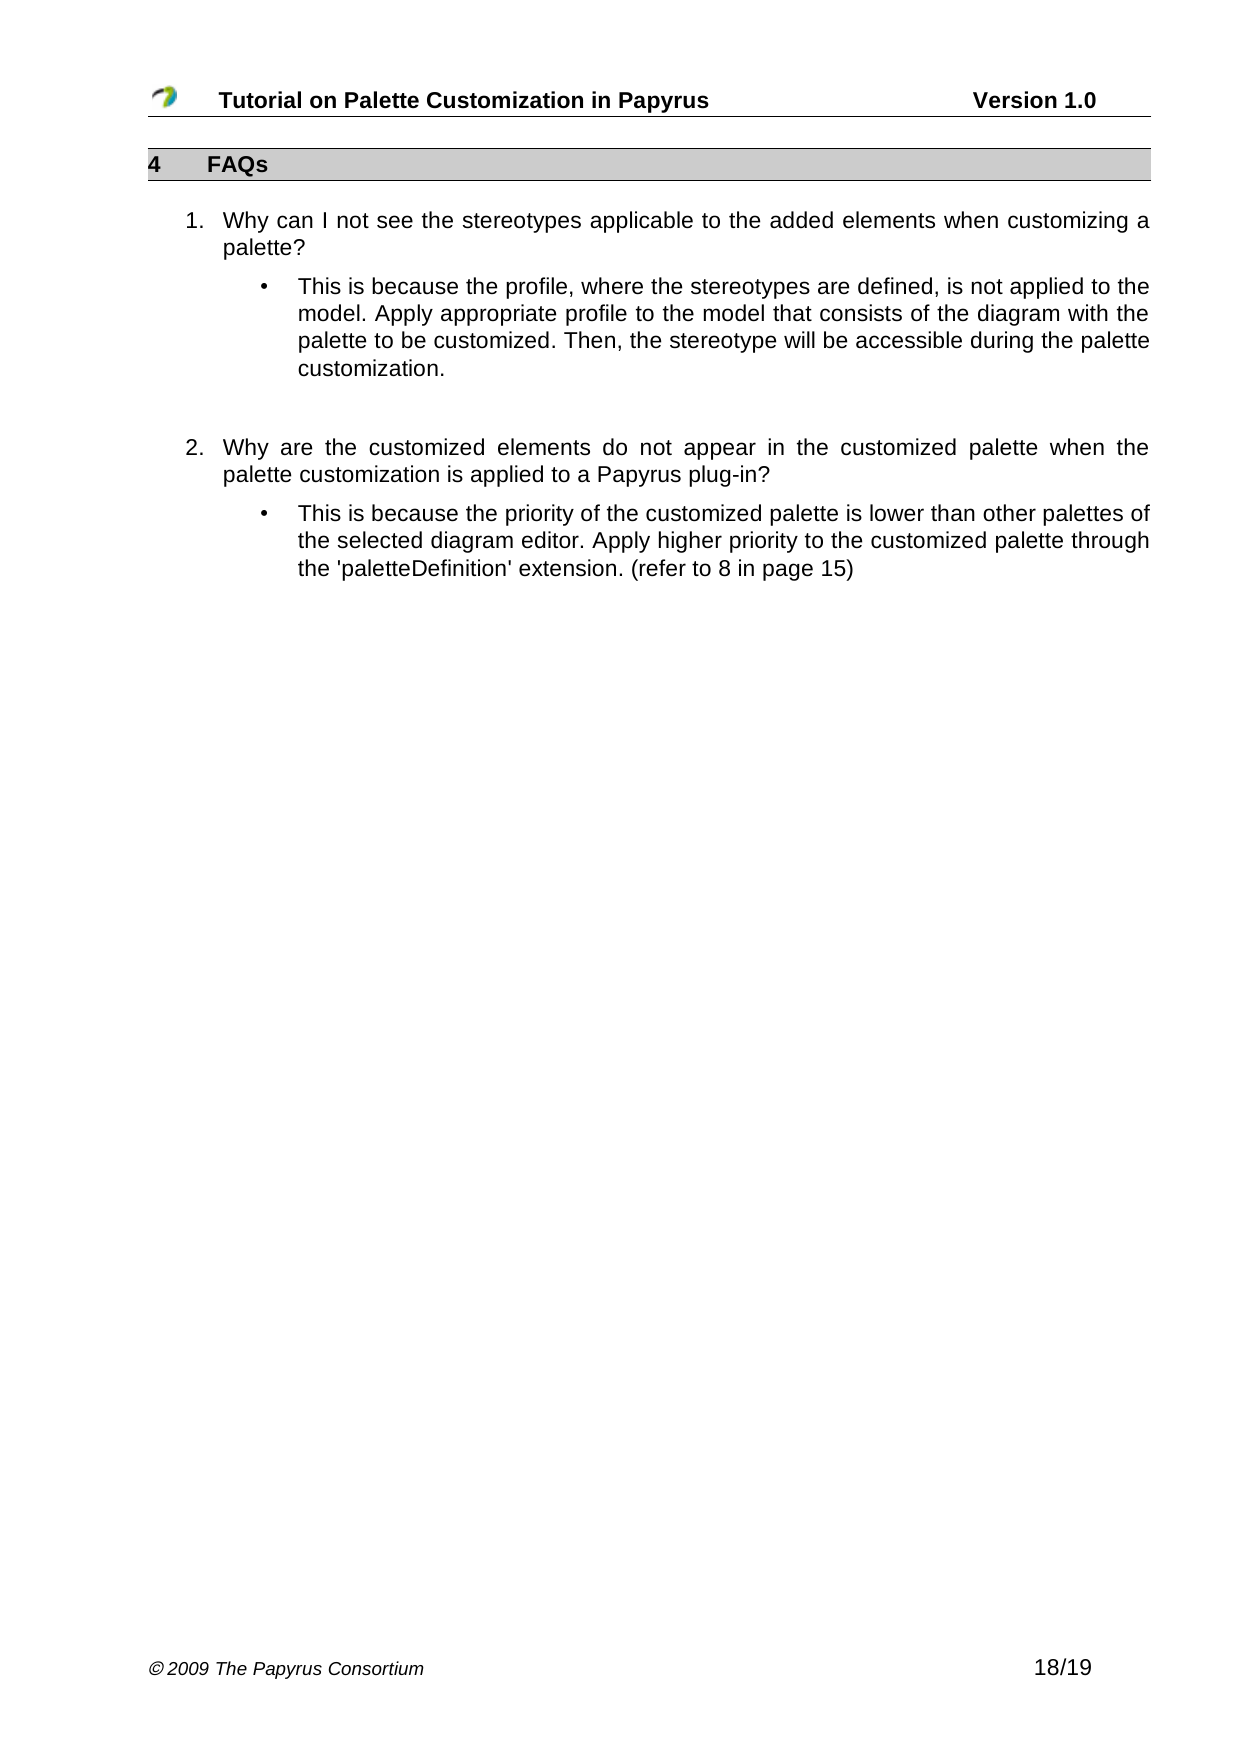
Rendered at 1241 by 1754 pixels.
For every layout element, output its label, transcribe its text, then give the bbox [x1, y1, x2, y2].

list Why are the customized elements do not appear in the customized palette when the palette customization is applied to a Papyrus plug-in? [185, 433, 1151, 487]
list This is because the profile, where the stereotypes are defined, is not applied to the model. Apply appropriate profile to the model that consists of the diagram with the palette to be customized. Then, the stereotype will be accessible during the palette customization. [260, 273, 1151, 381]
picture [152, 84, 177, 110]
list This is because the priority of the customized palette is lower than other palettes of the selected diagram editor. Apply higher priority to the customized palette through the 'paletteDefinition' extension. (refer to 8 in page 15) [260, 500, 1151, 581]
subtitle FAQs [148, 149, 1151, 180]
list Why can I not see the stereotypes applicable to the added elements when customizing a palette? [185, 206, 1151, 260]
